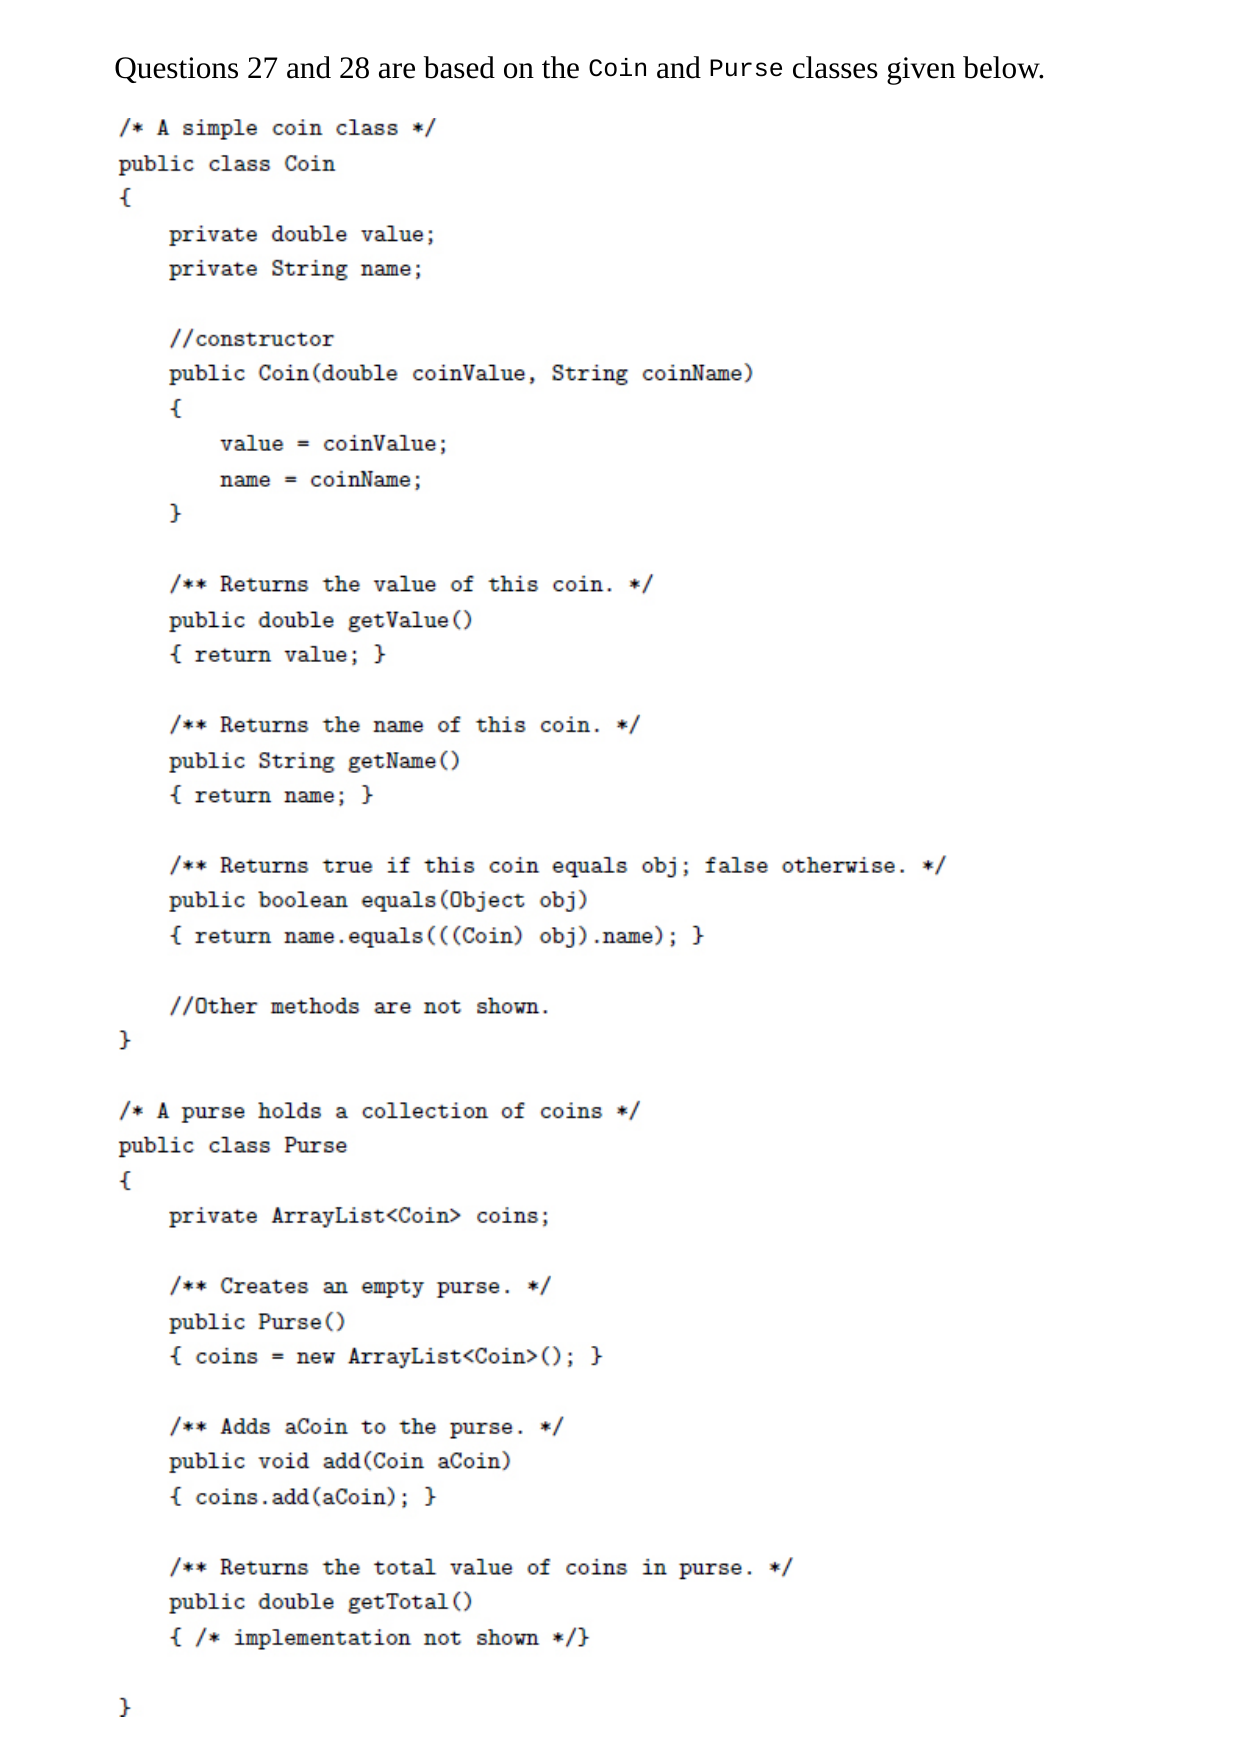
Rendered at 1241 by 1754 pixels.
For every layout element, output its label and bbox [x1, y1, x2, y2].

picture [118, 118, 948, 1717]
